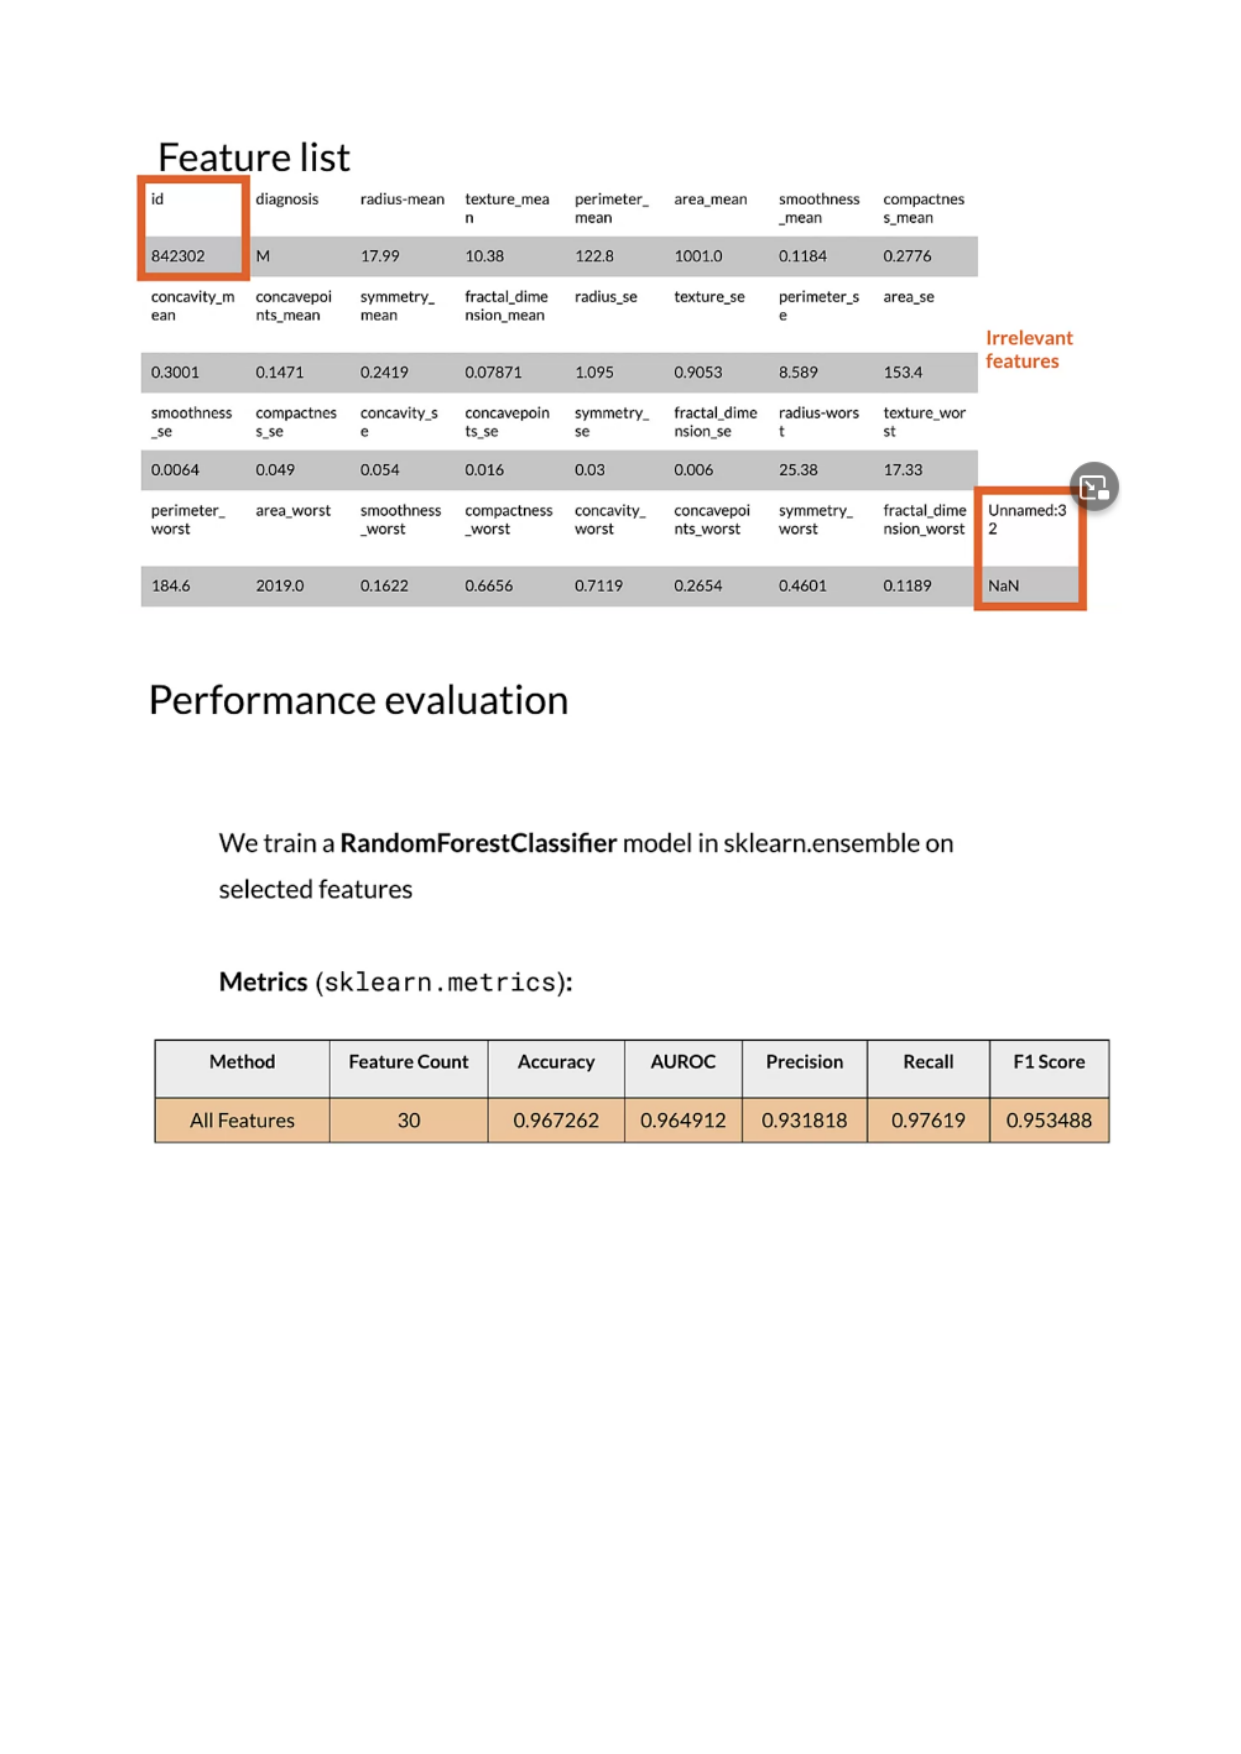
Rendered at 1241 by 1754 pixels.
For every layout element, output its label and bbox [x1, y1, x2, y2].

picture [118, 118, 1123, 614]
picture [118, 671, 1123, 1155]
